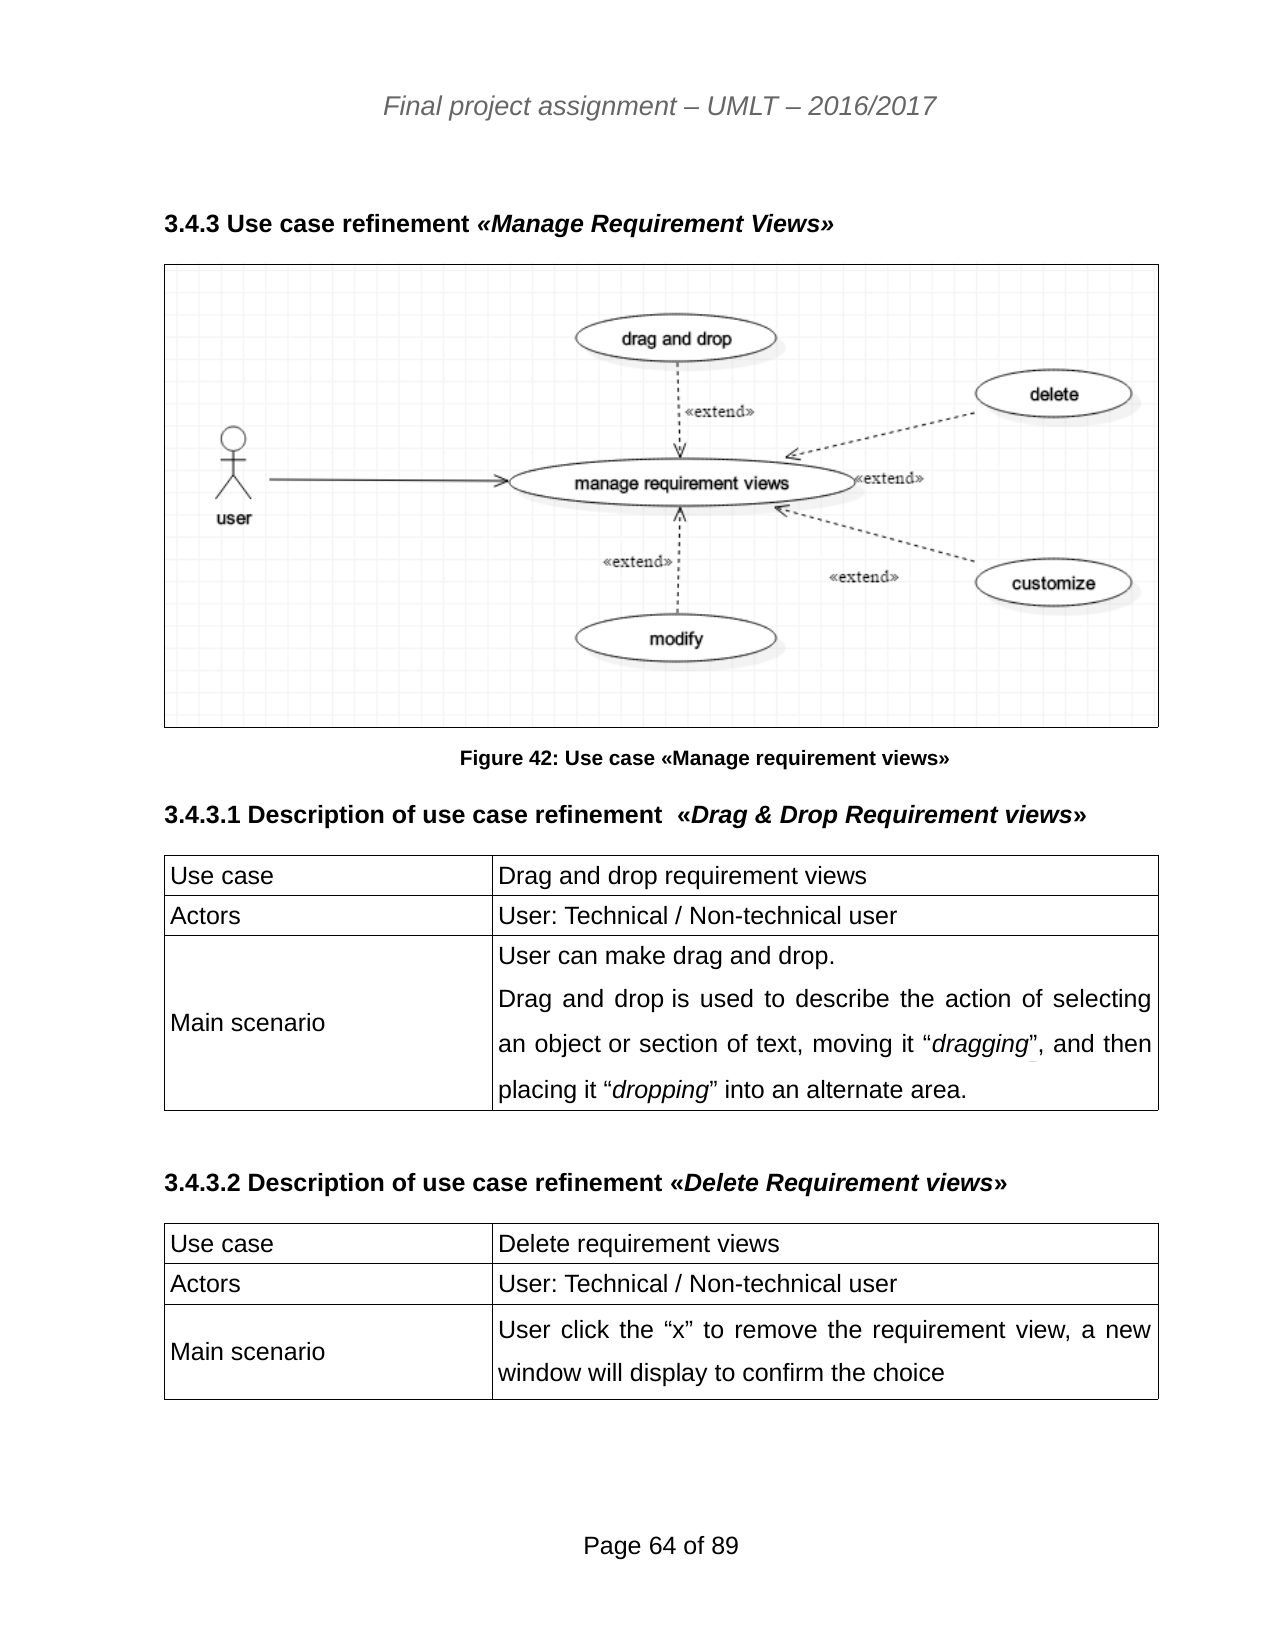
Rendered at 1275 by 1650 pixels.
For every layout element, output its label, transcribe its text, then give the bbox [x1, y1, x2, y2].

text Figure 42: Use case «Manage requirement views» [164, 728, 1158, 770]
table_cell Main scenario [165, 1305, 492, 1399]
table_header Use case [165, 856, 492, 895]
table_cell Actors [165, 896, 492, 935]
table_header Delete requirement views [493, 1224, 1158, 1263]
picture [165, 265, 1158, 727]
subtitle 3.4.3.2 Description of use case refinement «Delete Requirement views» [164, 1168, 1158, 1197]
table_header Drag and drop requirement views [493, 856, 1158, 895]
table_cell User can make drag and drop. Drag and drop is used to describe the action of selecting an object or section of text, moving it “dragging”, and then placing it “dropping” into an alternate area. [493, 936, 1158, 1109]
table_cell User: Technical / Non-technical user [493, 1264, 1158, 1303]
table_cell Main scenario [165, 936, 492, 1109]
table_cell User: Technical / Non-technical user [493, 896, 1158, 935]
table_cell User click the “x” to remove the requirement view, a new window will display to confirm the choice [493, 1305, 1158, 1399]
subtitle 3.4.3.1 Description of use case refinement «Drag & Drop Requirement views» [164, 800, 1158, 828]
table_header Use case [165, 1224, 492, 1263]
table_cell Actors [165, 1264, 492, 1303]
subtitle 3.4.3 Use case refinement «Manage Requirement Views» [164, 209, 1158, 238]
